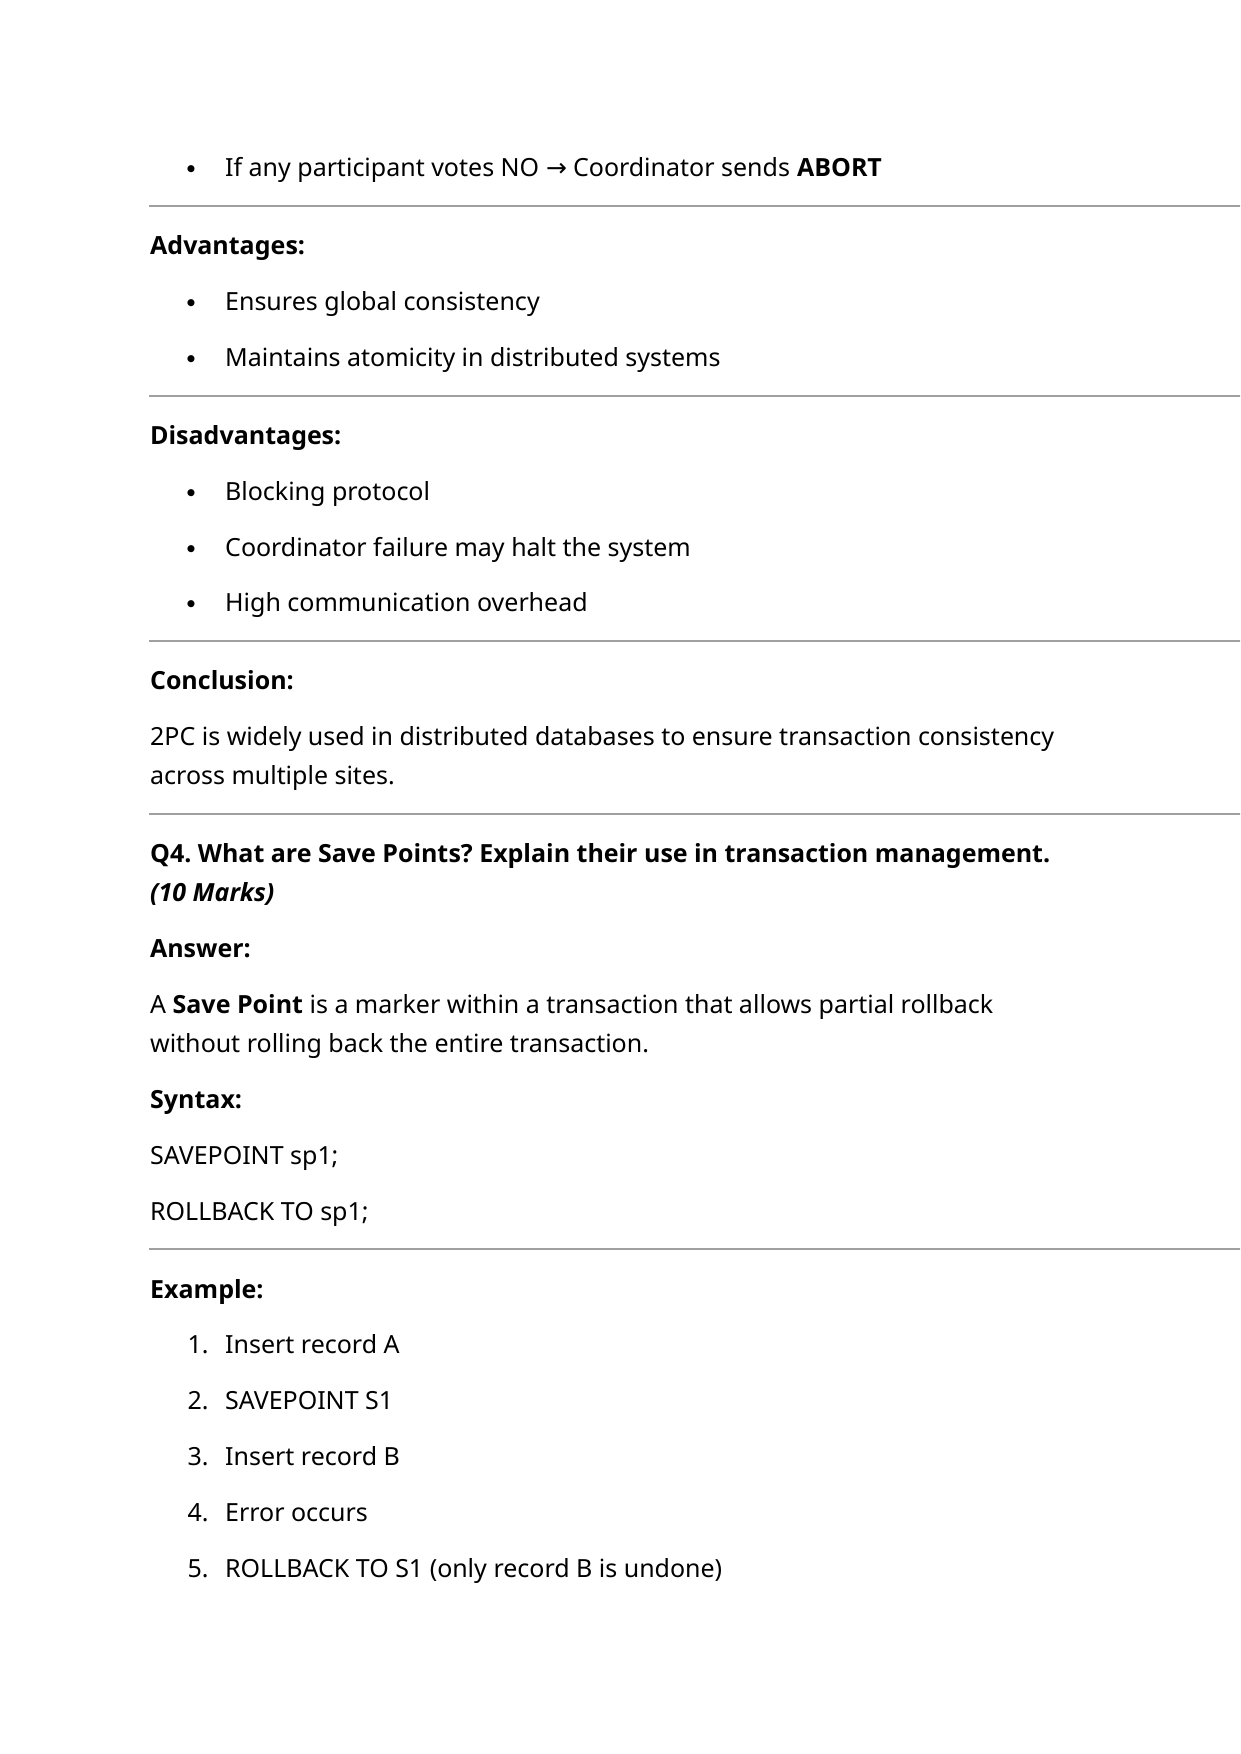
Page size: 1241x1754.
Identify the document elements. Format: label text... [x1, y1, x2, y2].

text SAVEPOINT sp1; [150, 1137, 1090, 1172]
list Blocking protocol [187, 473, 1090, 507]
list Coordinator failure may halt the system [187, 529, 1090, 563]
list SAVEPOINT S1 [187, 1383, 1090, 1417]
list Error occurs [187, 1494, 1090, 1529]
text 2PC is widely used in distributed databases to ensure transaction consistency across multiple sites. [150, 719, 1090, 792]
list Maintains atomicity in distributed systems [187, 339, 1090, 374]
list ROLLBACK TO S1 (only record B is undone) [187, 1550, 1090, 1584]
text Answer: [150, 931, 1090, 965]
text Advantages: [150, 228, 1090, 262]
list Insert record A [187, 1327, 1090, 1361]
text Example: [150, 1271, 1090, 1305]
list Insert record B [187, 1439, 1090, 1473]
list Ensures global consistency [187, 284, 1090, 318]
list High communication overhead [187, 585, 1090, 619]
text Conclusion: [150, 663, 1090, 697]
text ROLLBACK TO sp1; [150, 1193, 1090, 1227]
text A Save Point is a marker within a transaction that allows partial rollback without rolling back the entire transaction. [150, 987, 1090, 1060]
list If any participant votes NO → Coordinator sends ABORT [187, 150, 1090, 184]
text Disadvantages: [150, 417, 1090, 452]
text Syntax: [150, 1082, 1090, 1116]
text Q4. What are Save Points? Explain their use in transaction management. (10 Marks) [150, 836, 1090, 909]
